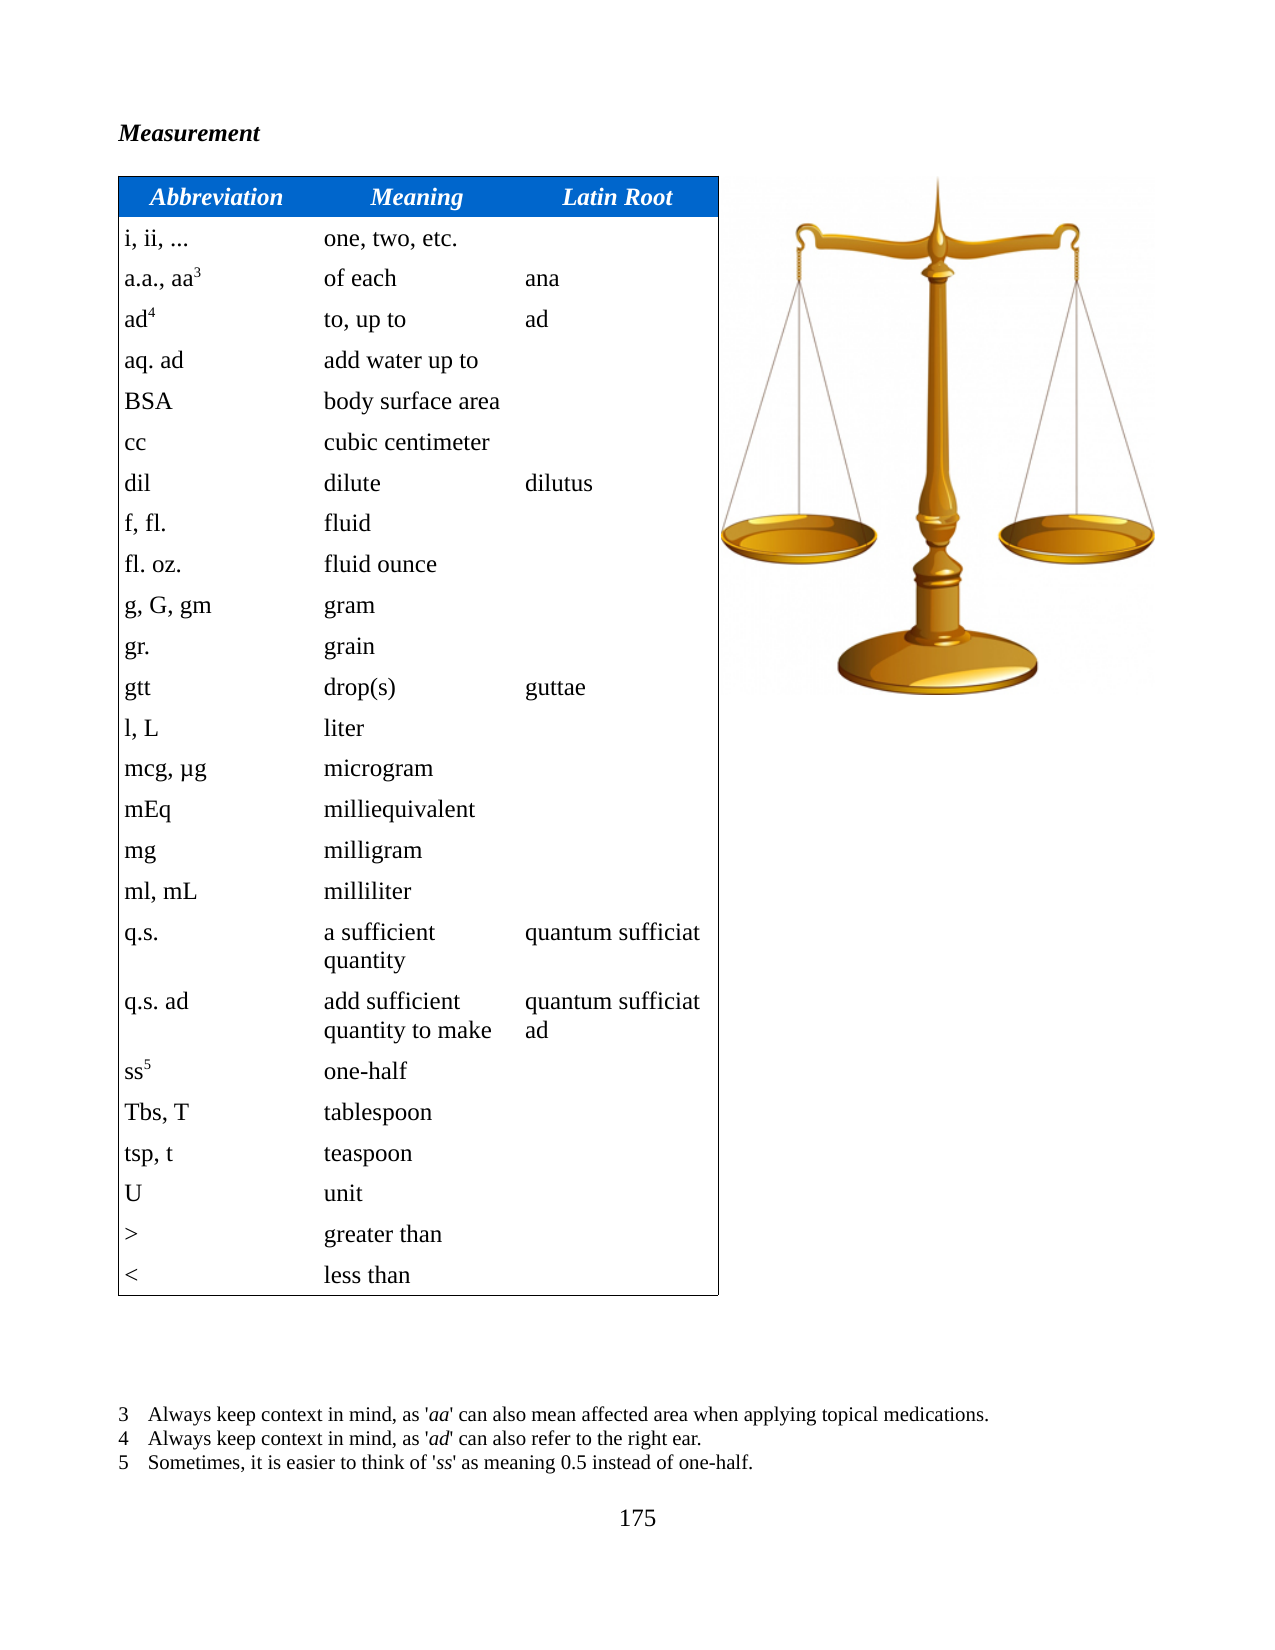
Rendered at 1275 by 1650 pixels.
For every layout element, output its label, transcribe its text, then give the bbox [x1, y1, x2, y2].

table_cell one, two, etc. [318, 217, 519, 257]
table_cell add water up to [318, 339, 519, 380]
table_cell microgram [318, 748, 519, 788]
table_cell [519, 748, 718, 788]
table_cell ana [519, 258, 718, 298]
table_cell a sufficient quantity [318, 911, 519, 980]
table_cell Tbs, T [119, 1091, 318, 1132]
table_cell gram [318, 584, 519, 625]
table_cell [519, 788, 718, 829]
table_cell liter [318, 707, 519, 747]
table_cell cc [119, 421, 318, 462]
picture [721, 176, 1155, 695]
table_cell drop(s) [318, 666, 519, 707]
table_cell less than [318, 1254, 519, 1295]
table_cell [519, 503, 718, 543]
table_cell teaspoon [318, 1132, 519, 1172]
table_cell milliliter [318, 870, 519, 911]
table_cell tablespoon [318, 1091, 519, 1132]
table_header Abbreviation [119, 177, 318, 217]
table_header Meaning [318, 177, 519, 217]
table_cell aq. ad [119, 339, 318, 380]
table_cell of each [318, 258, 519, 298]
table_cell gr. [119, 625, 318, 666]
table_cell fluid [318, 503, 519, 543]
table_cell [519, 1091, 718, 1132]
table_cell greater than [318, 1213, 519, 1254]
table_cell [519, 829, 718, 870]
table_header Latin Root [519, 177, 718, 217]
table_cell ml, mL [119, 870, 318, 911]
table_cell guttae [519, 666, 718, 707]
table_cell tsp, t [119, 1132, 318, 1172]
table_cell body surface area [318, 380, 519, 421]
table_cell fluid ounce [318, 543, 519, 584]
table_cell [519, 421, 718, 462]
table_cell U [119, 1173, 318, 1213]
table_cell dilute [318, 462, 519, 502]
table_cell a.a., aa [119, 258, 318, 298]
table_cell milliequivalent [318, 788, 519, 829]
table_cell [519, 1132, 718, 1172]
table_cell cubic centimeter [318, 421, 519, 462]
table_cell ad [119, 298, 318, 339]
table_cell [519, 1213, 718, 1254]
table_cell dilutus [519, 462, 718, 502]
table_cell dil [119, 462, 318, 502]
table_cell [519, 543, 718, 584]
table_cell < [119, 1254, 318, 1295]
table_cell grain [318, 625, 519, 666]
table_cell quantum sufficiat [519, 911, 718, 980]
table_cell [519, 1173, 718, 1213]
table_cell mg [119, 829, 318, 870]
table_cell [519, 870, 718, 911]
table_cell [519, 1050, 718, 1091]
table_cell f, fl. [119, 503, 318, 543]
table_cell mEq [119, 788, 318, 829]
table_cell unit [318, 1173, 519, 1213]
table_cell milligram [318, 829, 519, 870]
table_cell [519, 339, 718, 380]
table_cell i, ii, ... [119, 217, 318, 257]
table_cell > [119, 1213, 318, 1254]
table_cell ss [119, 1050, 318, 1091]
table_cell [519, 217, 718, 257]
table_cell add sufficient quantity to make [318, 980, 519, 1050]
table_cell gtt [119, 666, 318, 707]
table_cell [519, 707, 718, 747]
table_cell q.s. ad [119, 980, 318, 1050]
text Measurement [118, 118, 1157, 147]
table_cell [519, 1254, 718, 1295]
table_cell [519, 625, 718, 666]
table_cell [519, 380, 718, 421]
table_cell one-half [318, 1050, 519, 1091]
table_cell quantum sufficiat ad [519, 980, 718, 1050]
table_cell g, G, gm [119, 584, 318, 625]
table_cell ad [519, 298, 718, 339]
table_cell to, up to [318, 298, 519, 339]
table_cell mcg, µg [119, 748, 318, 788]
table_cell BSA [119, 380, 318, 421]
table_cell l, L [119, 707, 318, 747]
table_cell fl. oz. [119, 543, 318, 584]
table_cell [519, 584, 718, 625]
table_cell q.s. [119, 911, 318, 980]
